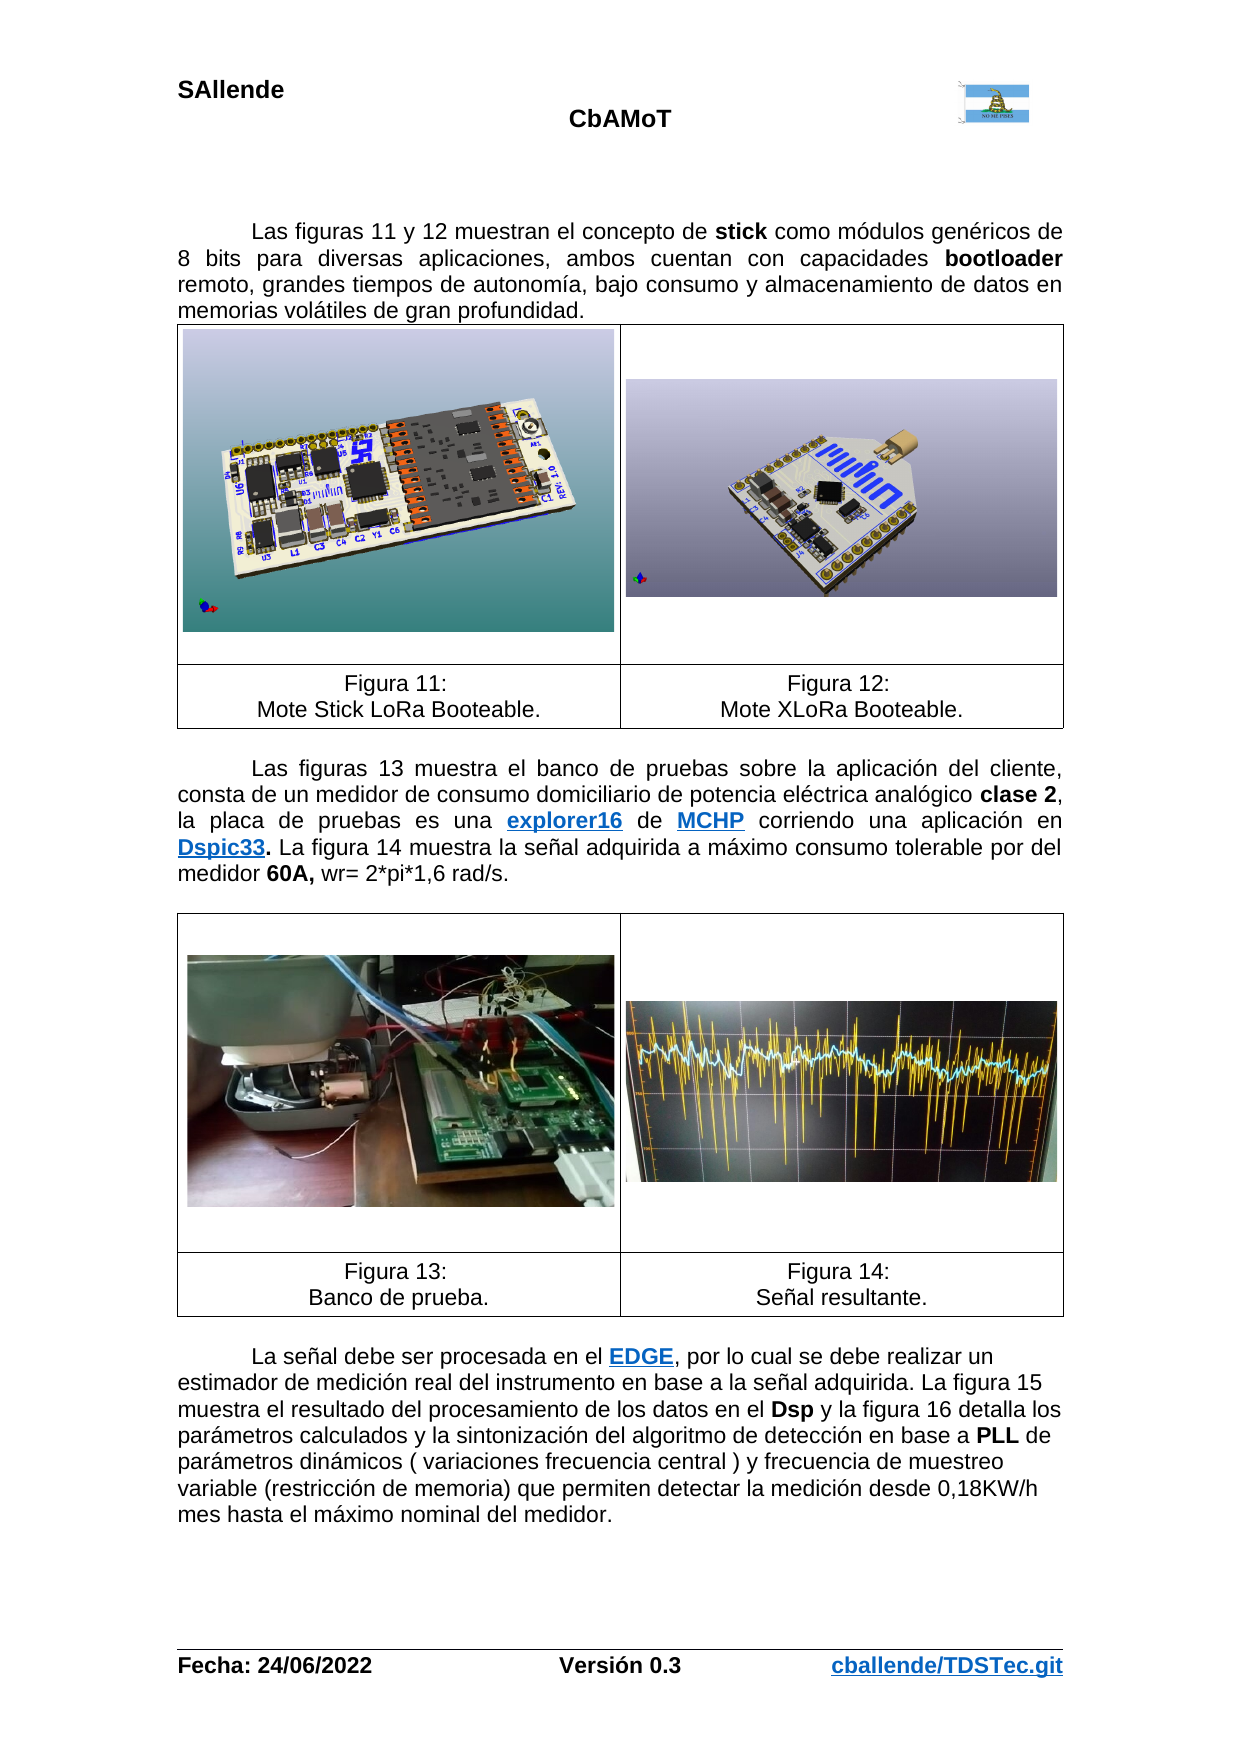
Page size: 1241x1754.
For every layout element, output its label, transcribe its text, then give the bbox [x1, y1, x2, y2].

picture [182, 329, 615, 632]
table_cell Figura 13: Banco de prueba. [178, 1253, 620, 1316]
table_cell Figura 12: Mote XLoRa Booteable. [621, 665, 1063, 728]
picture [954, 79, 1033, 126]
text Las figuras 11 y 12 muestran el concepto de stick como módulos genéricos de 8 bits para diversas aplicaciones, ambos cuentan con capacidades bootloader remoto, grandes tiempos de autonomía, bajo consumo y almacenamiento de datos en memorias volátiles de gran profundidad. [177, 218, 1063, 324]
picture [187, 955, 615, 1207]
table_header [178, 325, 620, 329]
text La señal debe ser procesada en el EDGE, por lo cual se debe realizar un estimador de medición real del instrumento en base a la señal adquirida. La figura 15 muestra el resultado del procesamiento de los datos en el Dsp y la figura 16 detalla los parámetros calculados y la sintonización del algoritmo de detección en base a PLL de parámetros dinámicos ( variaciones frecuencia central ) y frecuencia de muestreo variable (restricción de memoria) que permiten detectar la medición desde 0,18KW/h mes hasta el máximo nominal del medidor. [177, 1343, 1063, 1527]
table_header [621, 914, 1063, 1252]
table_header [178, 330, 620, 664]
text Las figuras 13 muestra el banco de pruebas sobre la aplicación del cliente, consta de un medidor de consumo domiciliario de potencia eléctrica analógico clase 2, la placa de pruebas es una explorer16 de MCHP corriendo una aplicación en Dspic33. La figura 14 muestra la señal adquirida a máximo consumo tolerable por del medidor 60A, wr= 2*pi*1,6 rad/s. [177, 754, 1063, 886]
table_cell Figura 11: Mote Stick LoRa Booteable. [178, 665, 620, 728]
table_header [621, 325, 1063, 664]
table_cell Figura 14: Señal resultante. [621, 1253, 1063, 1316]
picture [625, 1001, 1058, 1182]
table_header [178, 914, 620, 1252]
picture [625, 379, 1058, 597]
